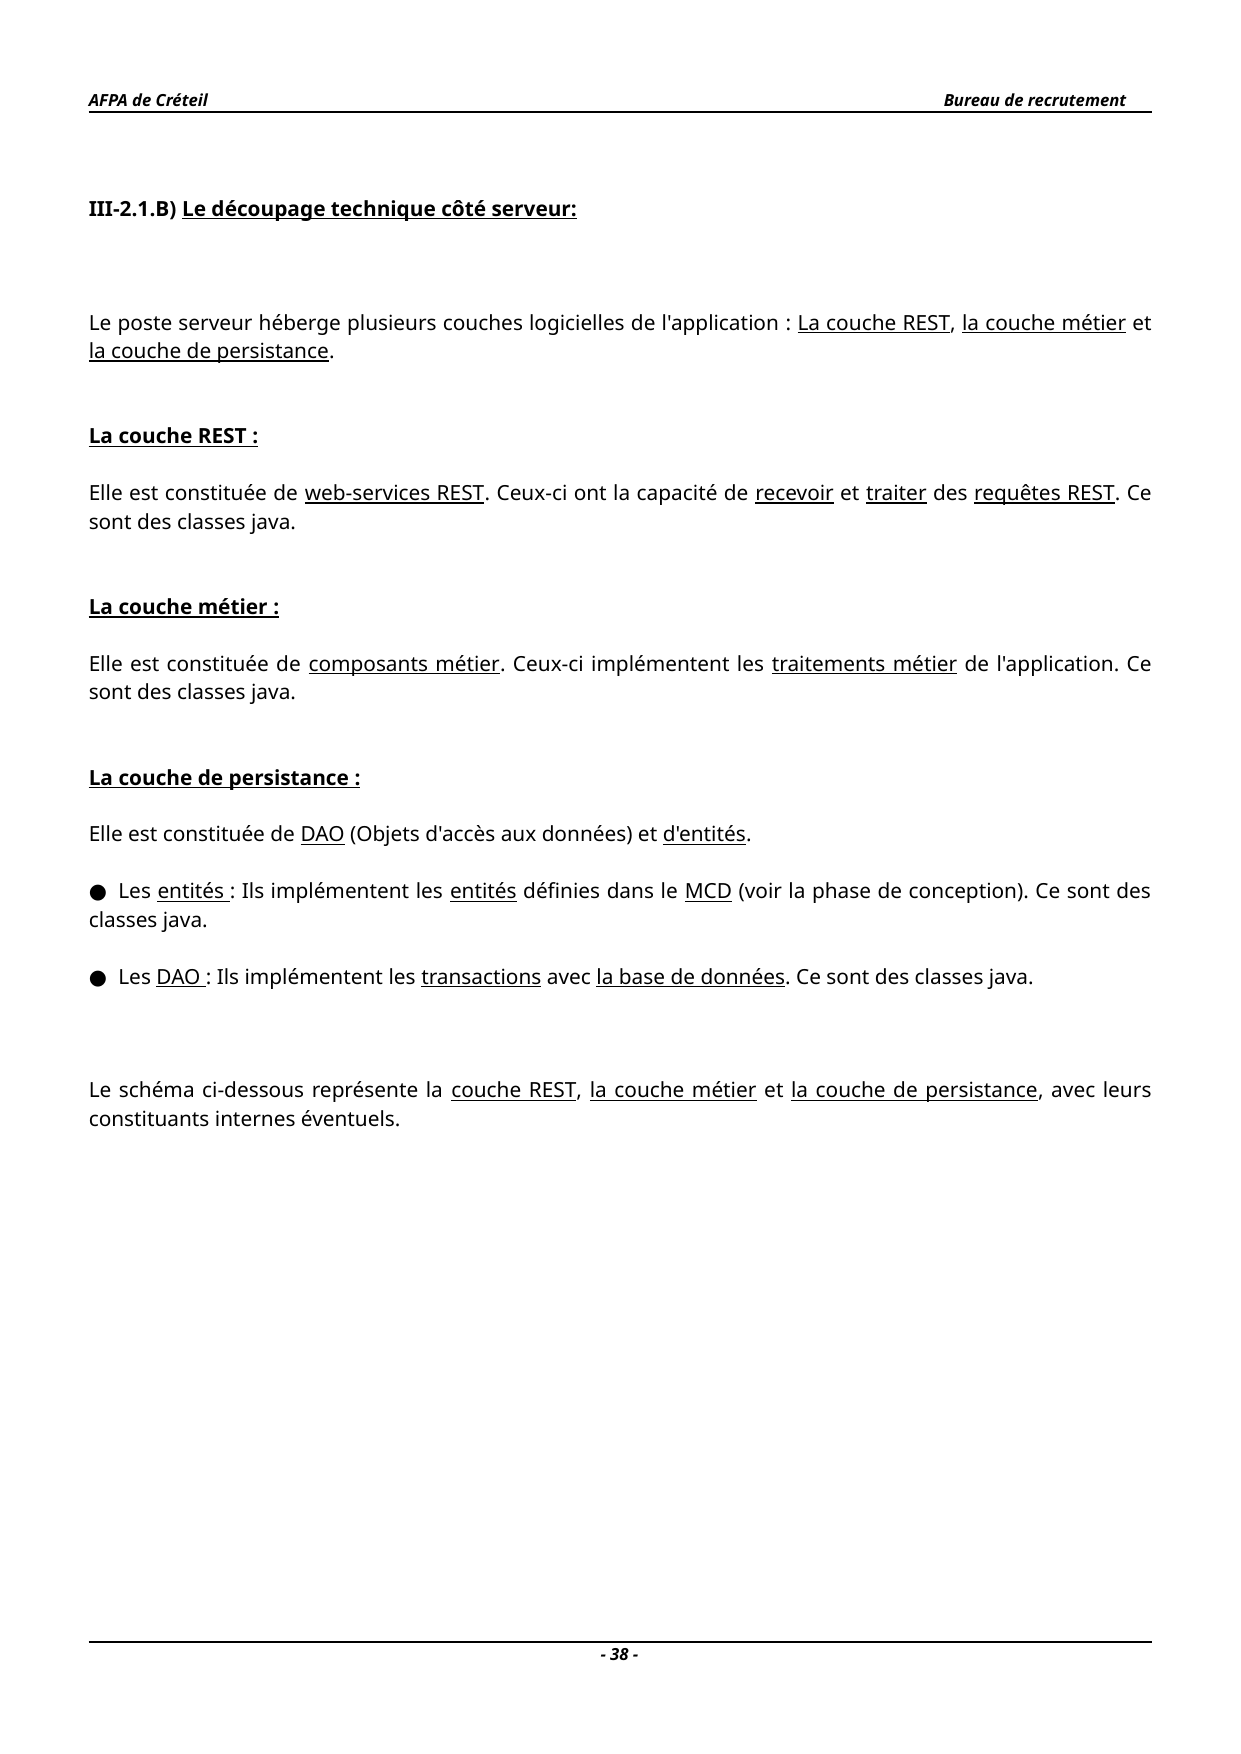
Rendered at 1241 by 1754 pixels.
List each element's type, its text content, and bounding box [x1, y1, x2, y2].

text ● Les entités : Ils implémentent les entités définies dans le MCD (voir la phase de conception). Ce sont des classes java. [88, 876, 1152, 933]
text La couche REST : [88, 421, 1152, 450]
text La couche de persistance : [88, 763, 1152, 791]
text Elle est constituée de DAO (Objets d'accès aux données) et d'entités. [88, 819, 1152, 848]
text III-2.1.B) Le découpage technique côté serveur: [88, 194, 1152, 222]
text Le schéma ci-dessous représente la couche REST, la couche métier et la couche de persistance, avec leurs constituants internes éventuels. [88, 1076, 1152, 1132]
text ● Les DAO : Ils implémentent les transactions avec la base de données. Ce sont des classes java. [88, 962, 1152, 990]
text Elle est constituée de web-services REST. Ceux-ci ont la capacité de recevoir et traiter des requêtes REST. Ce sont des classes java. [88, 478, 1152, 535]
text Le poste serveur héberge plusieurs couches logicielles de l'application : La couche REST, la couche métier et la couche de persistance. [88, 308, 1152, 364]
text La couche métier : [88, 592, 1152, 621]
text Elle est constituée de composants métier. Ceux-ci implémentent les traitements métier de l'application. Ce sont des classes java. [88, 649, 1152, 706]
